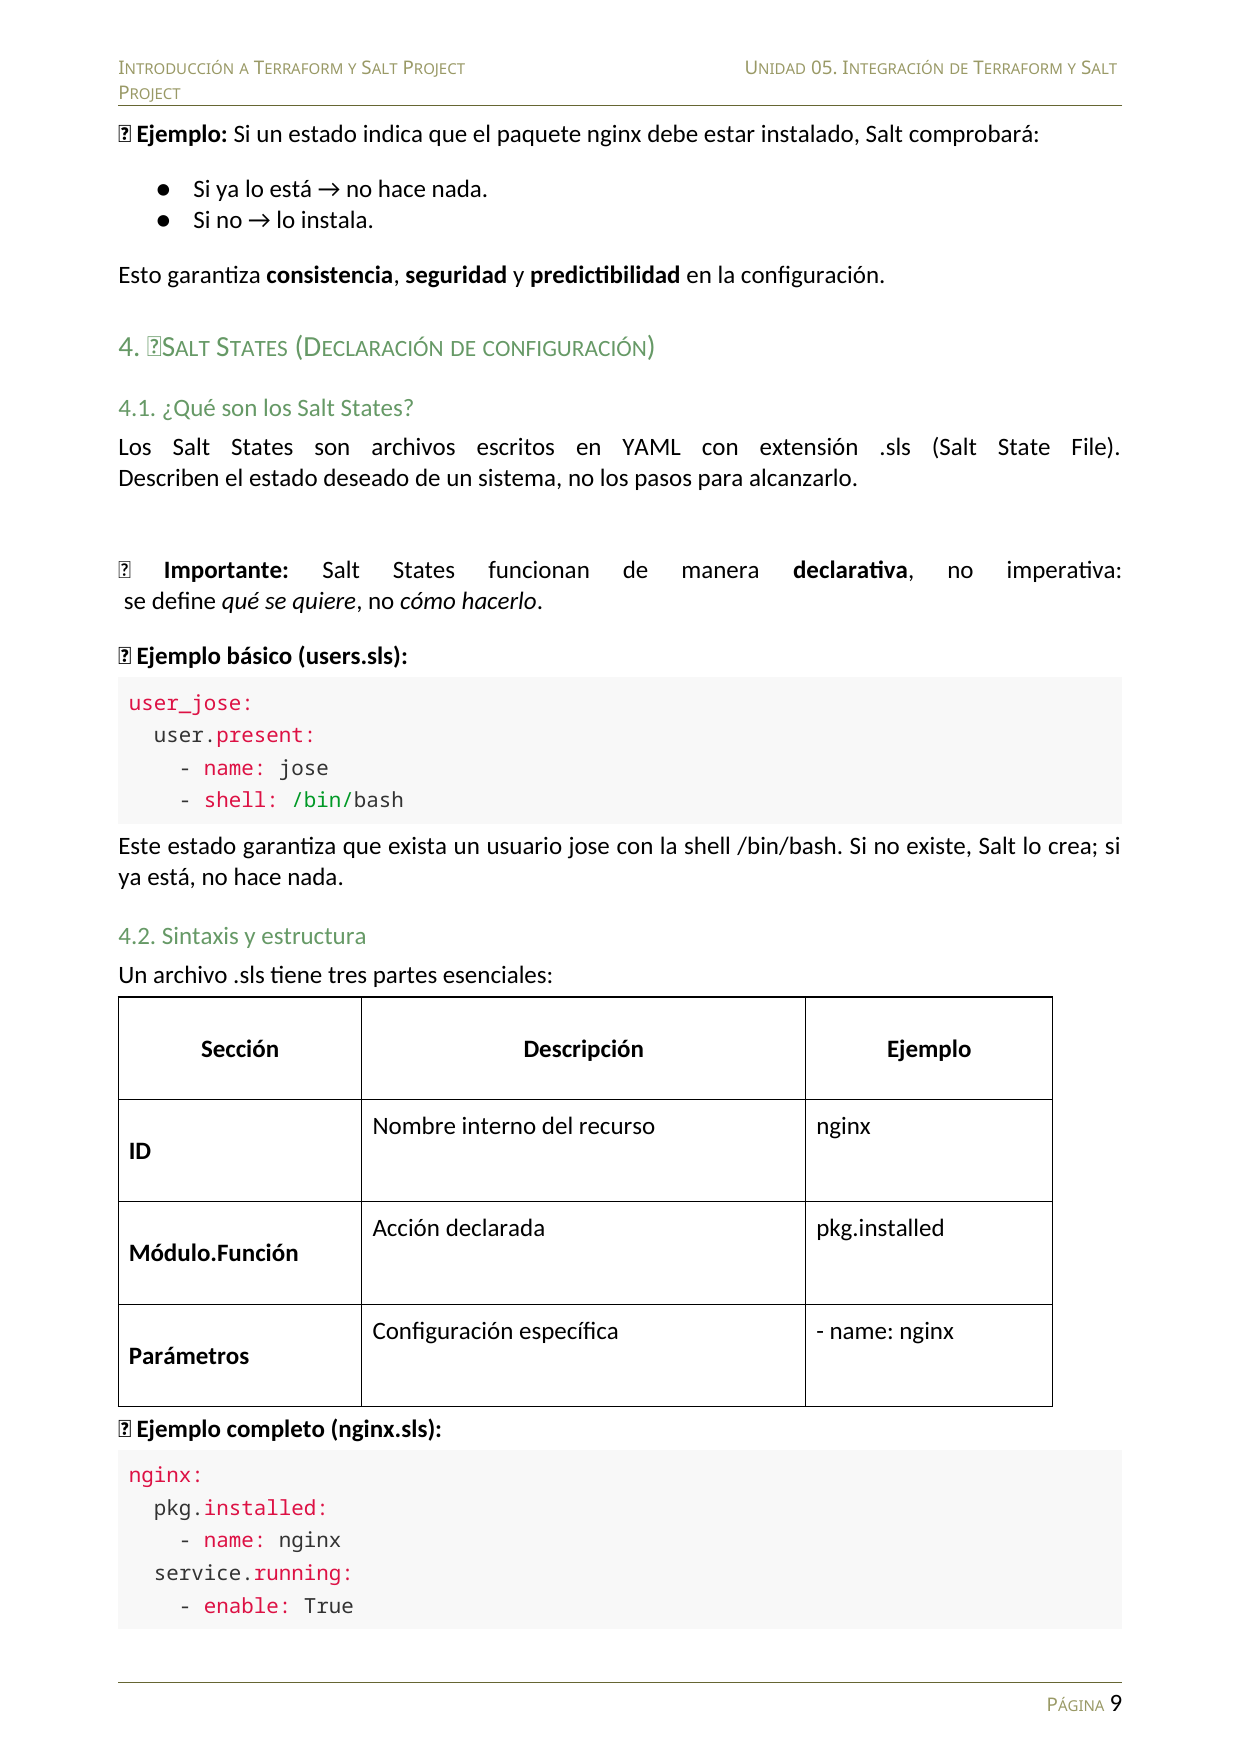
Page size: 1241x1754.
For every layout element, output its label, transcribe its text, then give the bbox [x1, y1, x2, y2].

subtitle 4.1. ¿Qué son los Salt States? [118, 392, 1122, 423]
table_cell ID [119, 1100, 361, 1201]
list Si ya lo está → no hace nada. [156, 173, 1122, 204]
text 💬 Ejemplo básico (users.sls): [118, 640, 1122, 671]
table_header Descripción [362, 998, 805, 1099]
text Esto garantiza consistencia, seguridad y predictibilidad en la configuración. [118, 259, 1122, 290]
text Los Salt States son archivos escritos en YAML con extensión .sls (Salt State File). Describen el estado deseado de un sistema, no los pasos para alcanzarlo. [118, 431, 1122, 492]
table_cell Configuración específica [362, 1305, 805, 1406]
table_cell Módulo.Función [119, 1202, 361, 1303]
table_cell Nombre interno del recurso [362, 1100, 805, 1201]
table_header Ejemplo [806, 998, 1052, 1099]
text Este estado garantiza que exista un usuario jose con la shell /bin/bash. Si no existe, Salt lo crea; si ya está, no hace nada. [118, 830, 1122, 891]
text 💬 Ejemplo completo (nginx.sls): [118, 1413, 1122, 1443]
table_header Sección [119, 998, 361, 1099]
list Si no → lo instala. [156, 204, 1122, 234]
table_cell nginx [806, 1100, 1052, 1201]
text Un archivo .sls tiene tres partes esenciales: [118, 959, 1122, 990]
subtitle 4. 🧰Salt States (Declaración de configuración) [118, 328, 1122, 363]
table_header nginx: pkg.installed: - name: nginx service.running: - enable: True [118, 1450, 1122, 1629]
subtitle 4.2. Sintaxis y estructura [118, 921, 1122, 951]
table_cell Parámetros [119, 1305, 361, 1406]
table_cell Acción declarada [362, 1202, 805, 1303]
text 📖 Ejemplo: Si un estado indica que el paquete nginx debe estar instalado, Salt comprobará: [118, 118, 1122, 148]
table_cell pkg.installed [806, 1202, 1052, 1303]
table_cell - name: nginx [806, 1305, 1052, 1406]
table_header user_jose: user.present: - name: jose - shell: /bin/bash [118, 677, 1122, 824]
text 📖 Importante: Salt States funcionan de manera declarativa, no imperativa: se define qué se quiere, no cómo hacerlo. [118, 554, 1122, 615]
